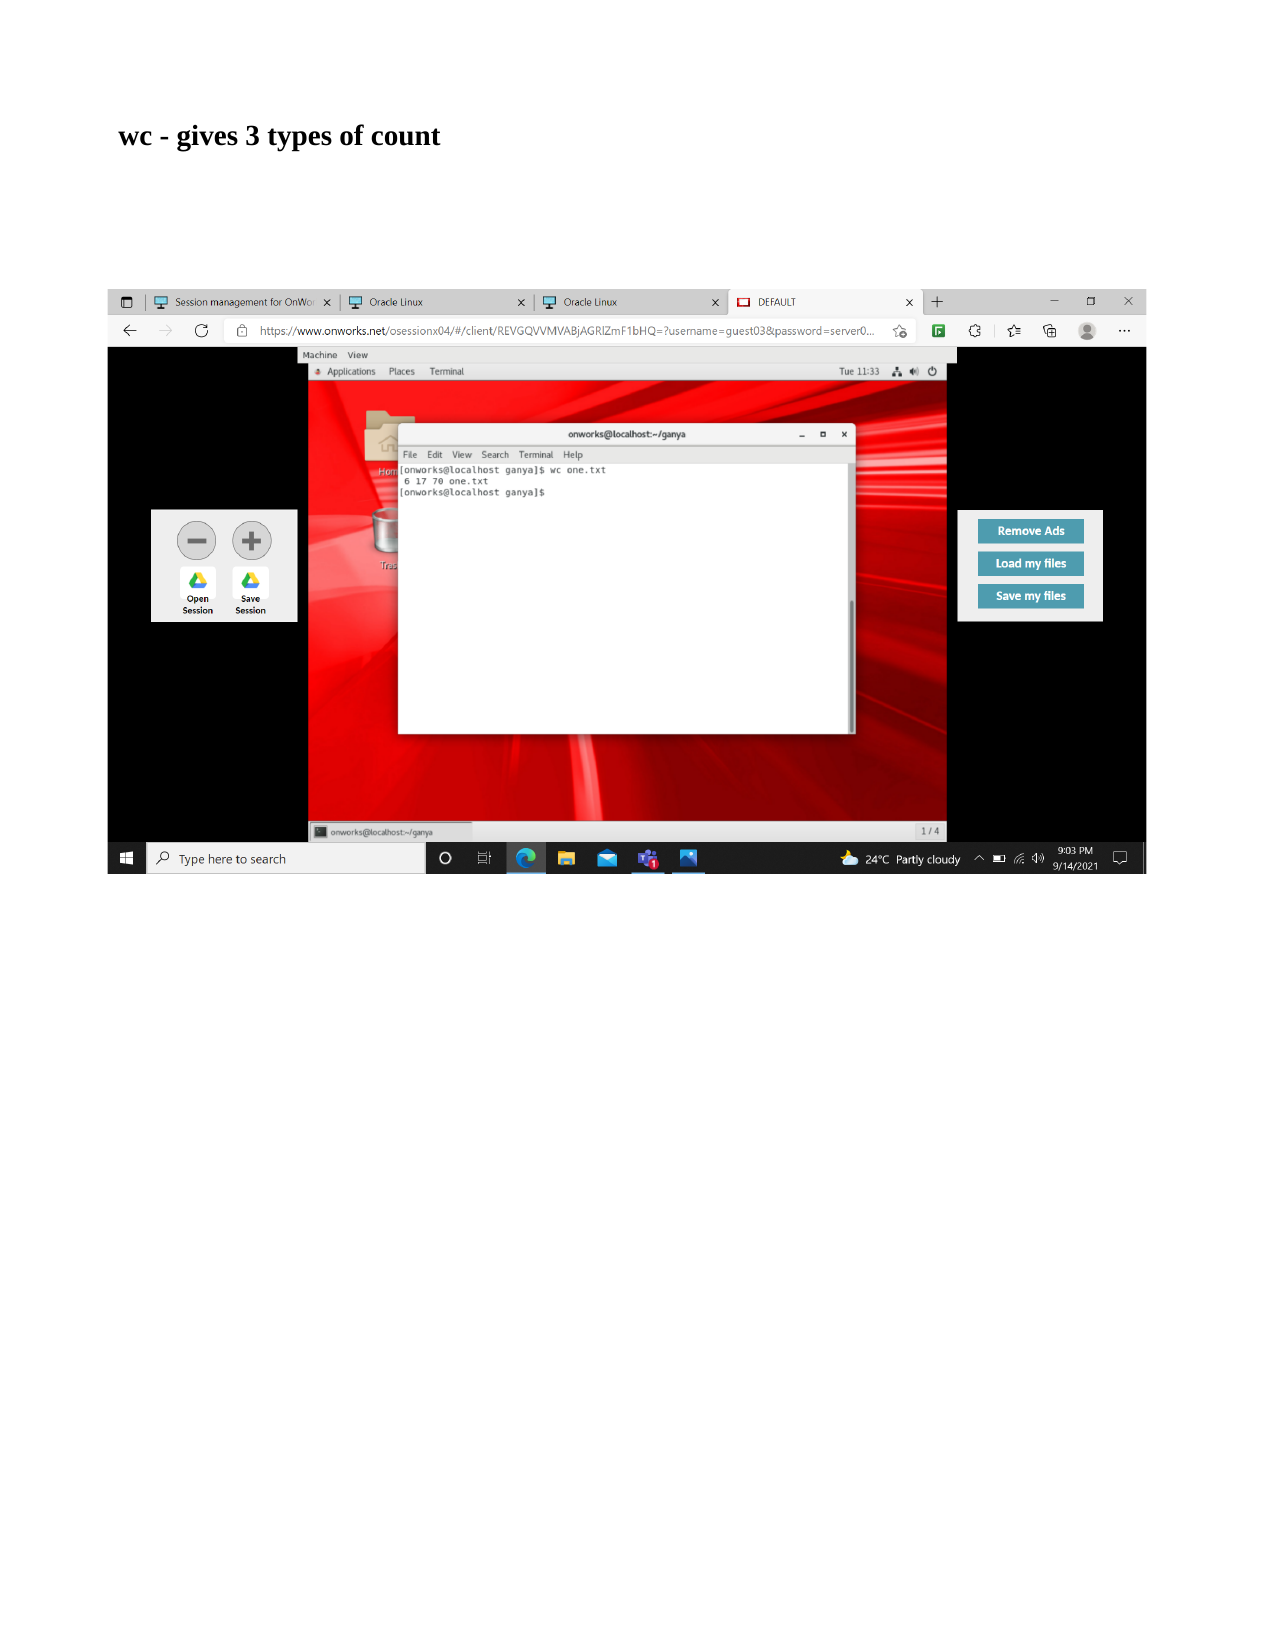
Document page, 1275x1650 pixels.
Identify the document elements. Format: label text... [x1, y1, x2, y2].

text wc - gives 3 types of count [118, 118, 1157, 152]
picture [107, 289, 1147, 874]
